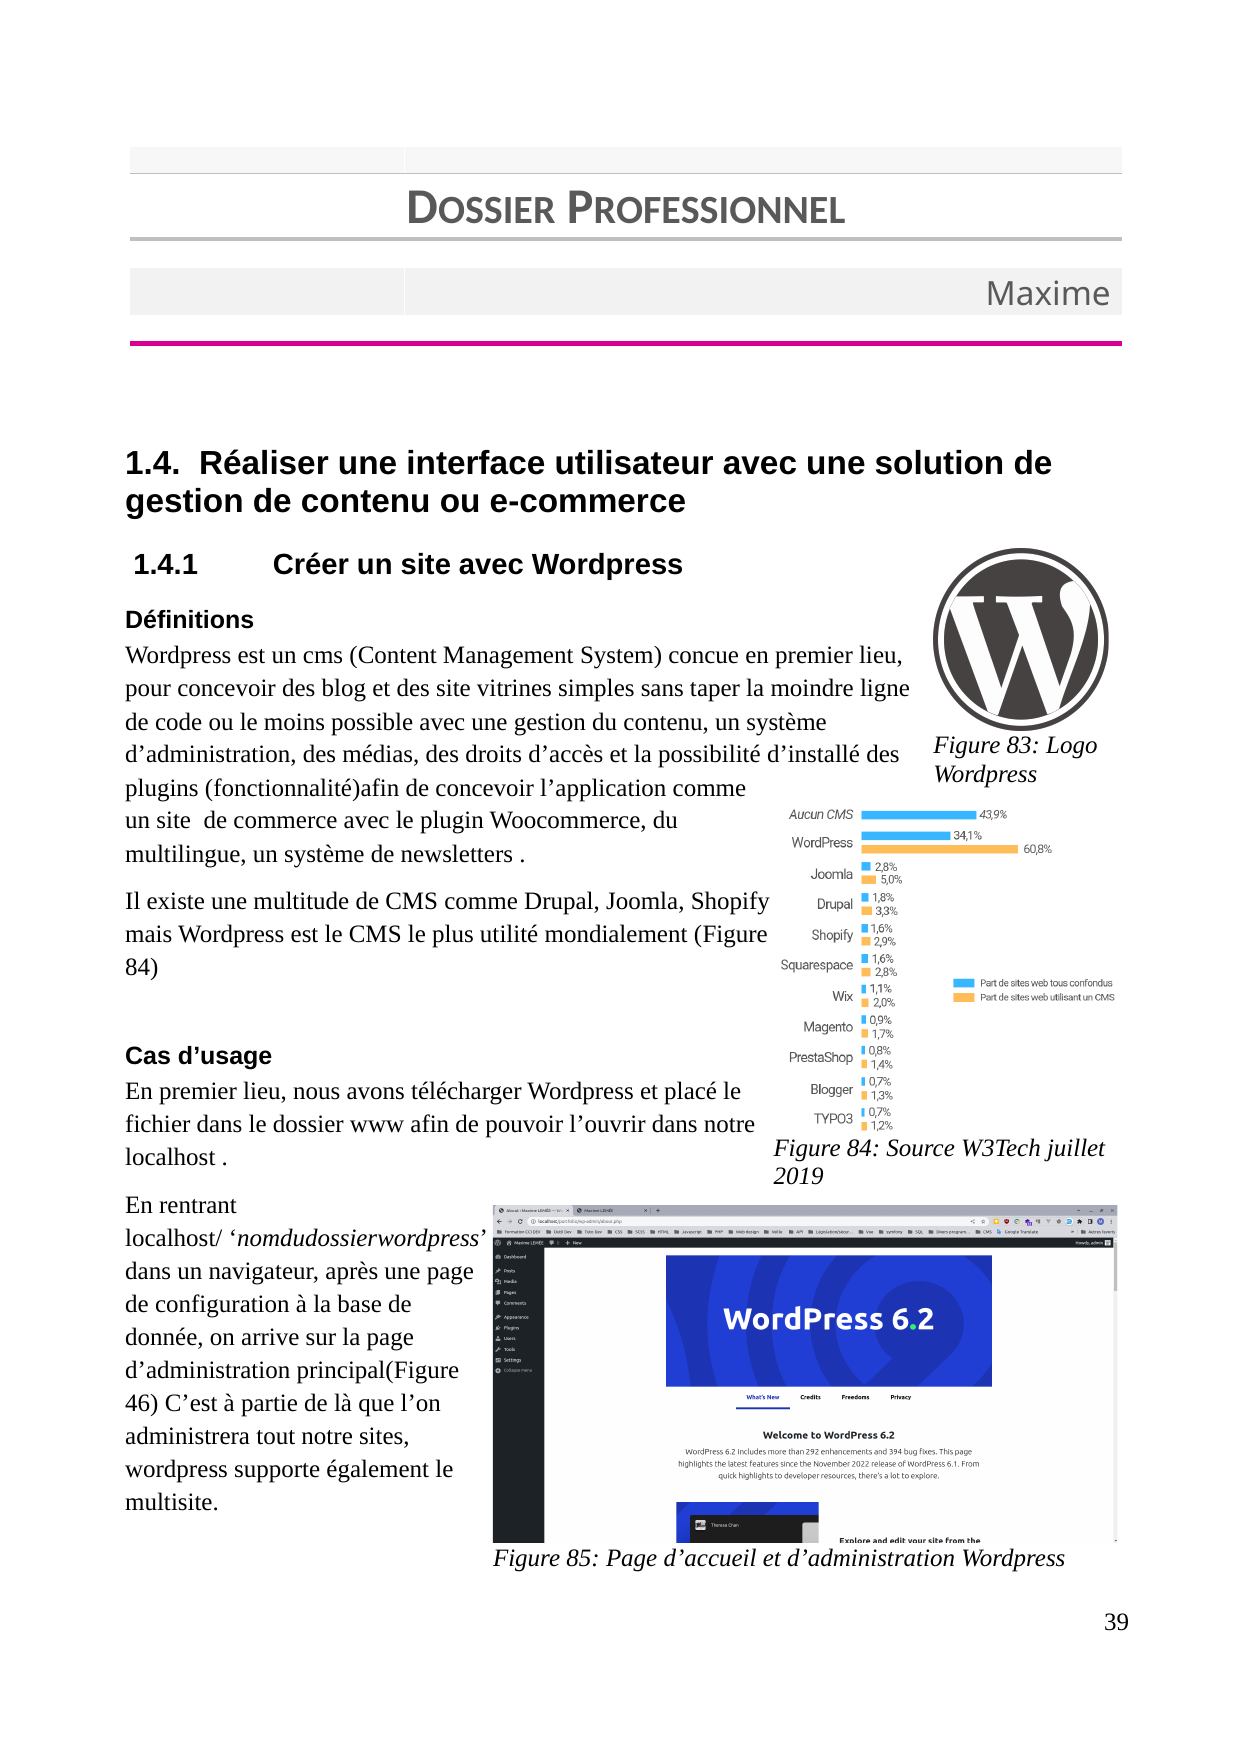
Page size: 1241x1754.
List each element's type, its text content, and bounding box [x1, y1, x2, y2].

text Wordpress est un cms (Content Management System) concue en premier lieu, pour concevoir des blog et des site vitrines simples sans taper la moindre ligne de code ou le moins possible avec une gestion du contenu, un système d’administration, des médias, des droits d’accès et la possibilité d’installé des plugins (fonctionnalité)afin de concevoir l’application comme un site de commerce avec le plugin Woocommerce, du multilingue, un système de newsletters . [125, 641, 1123, 867]
subtitle Cas d’usage [125, 1012, 773, 1070]
text Figure 84: Source W3Tech juillet 2019 [773, 1133, 1117, 1190]
subtitle Créer un site avec Wordpress [125, 536, 1123, 581]
subtitle [1118, 1012, 1123, 1070]
text En rentrant localhost/ ‘nomdudossierwordpress’ dans un navigateur, après une page de configuration à la base de donnée, on arrive sur la page d’administration principal(Figure 46) C’est à partie de là que l’on administrera tout notre sites, wordpress supporte également le multisite. [125, 1190, 1123, 1516]
subtitle Réaliser une interface utilisateur avec une solution de gestion de contenu ou e-commerce [125, 443, 1123, 520]
picture [933, 548, 1109, 731]
picture [773, 800, 1118, 1133]
text Figure 85: Page d’accueil et d’administration Wordpress [493, 1543, 1117, 1571]
picture [492, 1205, 1118, 1543]
text Il existe une multitude de CMS comme Drupal, Joomla, Shopify mais Wordpress est le CMS le plus utilité mondialement (Figure 84) [125, 886, 773, 981]
text Figure 83: Logo Wordpress [933, 731, 1109, 788]
text En premier lieu, nous avons télécharger Wordpress et placé le fichier dans le dossier www afin de pouvoir l’ouvrir dans notre localhost . [125, 1076, 773, 1171]
subtitle [1109, 606, 1123, 634]
subtitle Définitions [125, 606, 933, 634]
